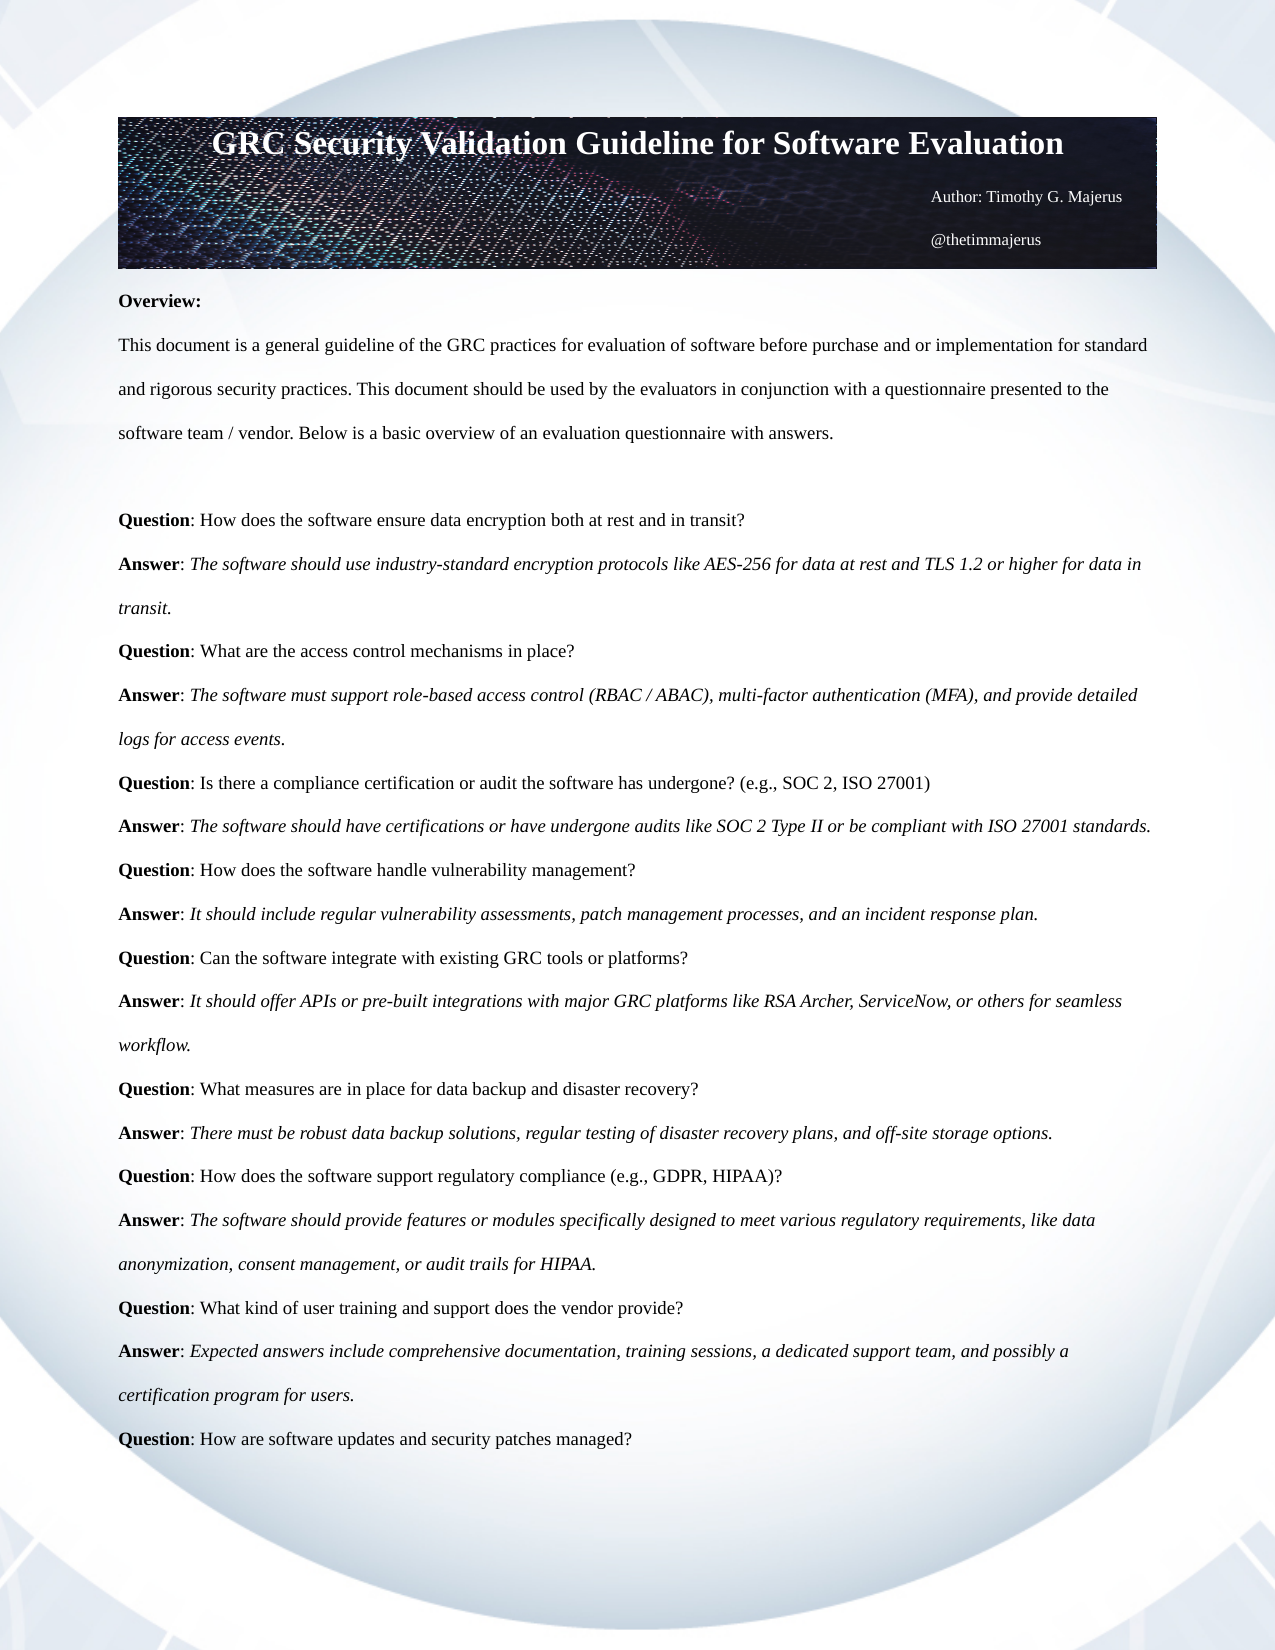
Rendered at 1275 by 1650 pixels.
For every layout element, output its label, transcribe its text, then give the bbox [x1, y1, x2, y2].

text Answer: The software should have certifications or have undergone audits like SOC 2 Type II or be compliant with ISO 27001 standards. [118, 793, 1157, 837]
text Overview: [118, 268, 1157, 312]
text Question: How does the software ensure data encryption both at rest and in transit? [118, 487, 1157, 531]
text Answer: It should offer APIs or pre-built integrations with major GRC platforms like RSA Archer, ServiceNow, or others for seamless workflow. [118, 968, 1157, 1056]
text Question: Can the software integrate with existing GRC tools or platforms? [118, 924, 1157, 968]
picture [0, 0, 1275, 1650]
text Answer: There must be robust data backup solutions, regular testing of disaster recovery plans, and off-site storage options. [118, 1099, 1157, 1143]
text Question: How does the software support regulatory compliance (e.g., GDPR, HIPAA)? [118, 1143, 1157, 1187]
text Answer: The software should use industry-standard encryption protocols like AES-256 for data at rest and TLS 1.2 or higher for data in transit. [118, 531, 1157, 618]
text Answer: The software should provide features or modules specifically designed to meet various regulatory requirements, like data anonymization, consent management, or audit trails for HIPAA. [118, 1187, 1157, 1274]
text Question: What are the access control mechanisms in place? [118, 618, 1157, 662]
text Answer: It should include regular vulnerability assessments, patch management processes, and an incident response plan. [118, 881, 1157, 924]
text This document is a general guideline of the GRC practices for evaluation of software before purchase and or implementation for standard and rigorous security practices. This document should be used by the evaluators in conjunction with a questionnaire presented to the software team / vendor. Below is a basic overview of an evaluation questionnaire with answers. [118, 312, 1157, 443]
text Question: How are software updates and security patches managed? [118, 1406, 1157, 1449]
text Question: Is there a compliance certification or audit the software has undergone? (e.g., SOC 2, ISO 27001) [118, 749, 1157, 793]
text Answer: The software must support role-based access control (RBAC / ABAC), multi-factor authentication (MFA), and provide detailed logs for access events. [118, 662, 1157, 749]
text Answer: Expected answers include comprehensive documentation, training sessions, a dedicated support team, and possibly a certification program for users. [118, 1318, 1157, 1406]
text Question: What measures are in place for data backup and disaster recovery? [118, 1056, 1157, 1099]
text Question: What kind of user training and support does the vendor provide? [118, 1274, 1157, 1318]
text Question: How does the software handle vulnerability management? [118, 837, 1157, 881]
